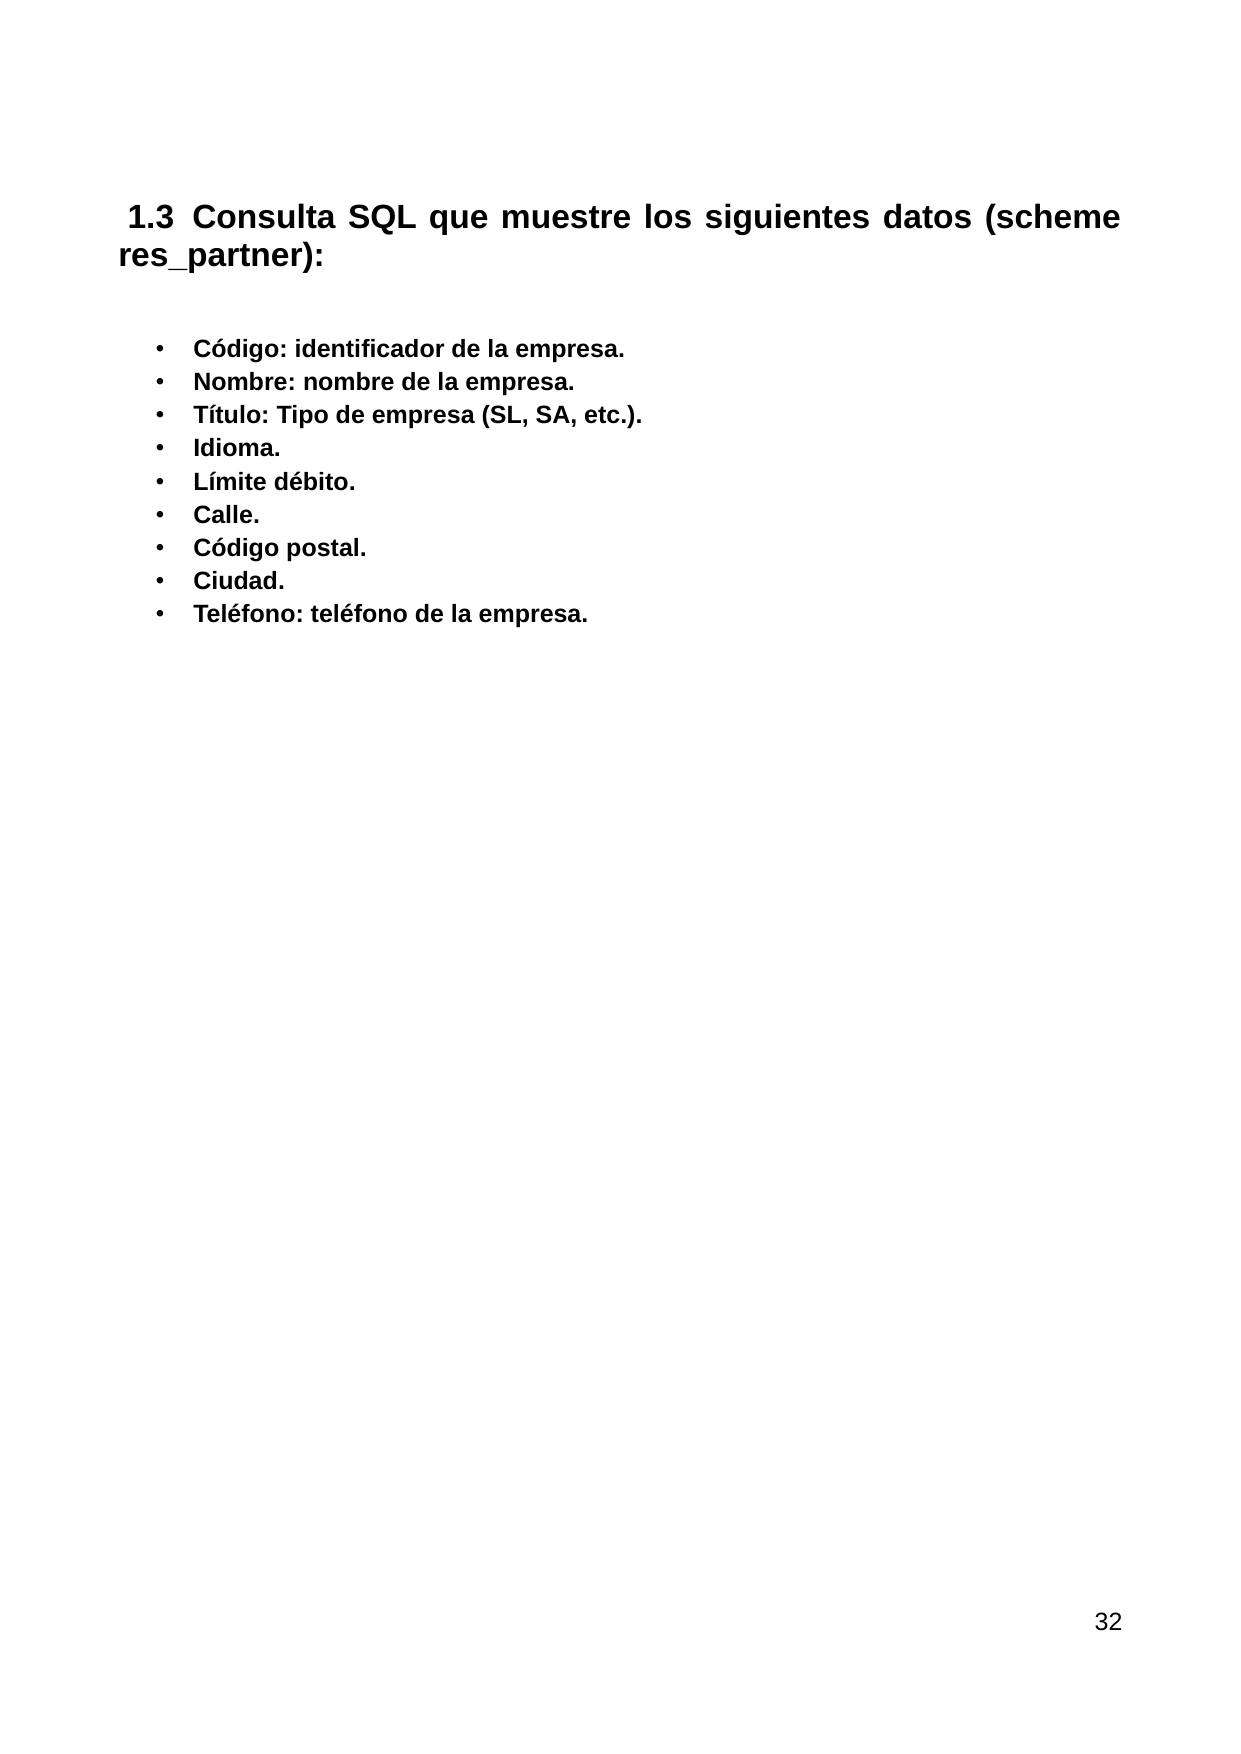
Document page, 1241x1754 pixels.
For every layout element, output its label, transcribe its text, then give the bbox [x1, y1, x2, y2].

list Ciudad. [156, 566, 1122, 595]
list Código: identificador de la empresa. [156, 334, 1122, 363]
list Título: Tipo de empresa (SL, SA, etc.). [156, 400, 1122, 429]
list Límite débito. [156, 467, 1122, 495]
list Código postal. [156, 533, 1122, 562]
list Teléfono: teléfono de la empresa. [156, 599, 1122, 628]
list Idioma. [156, 433, 1122, 462]
list Calle. [156, 500, 1122, 528]
subtitle Consulta SQL que muestre los siguientes datos (scheme res_partner): [118, 196, 1122, 274]
list Nombre: nombre de la empresa. [156, 367, 1122, 396]
